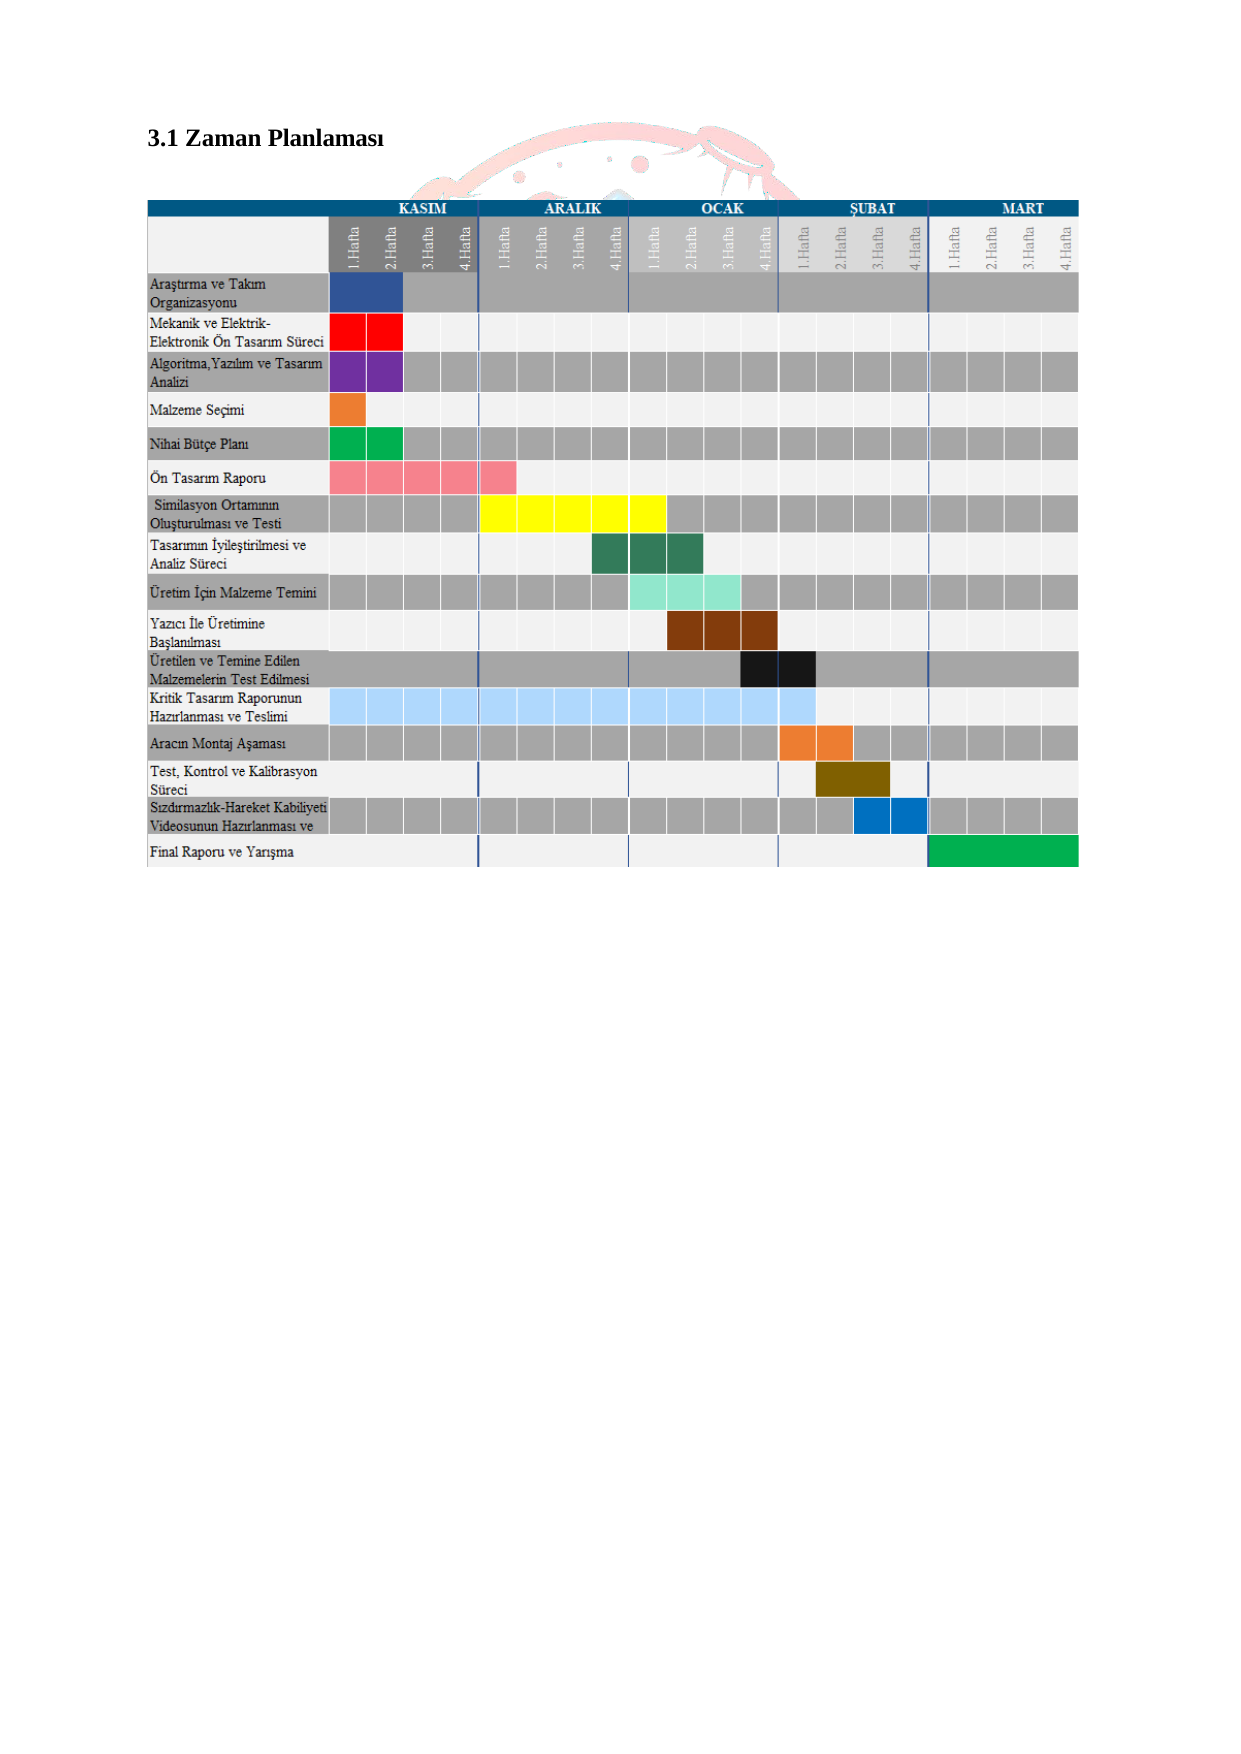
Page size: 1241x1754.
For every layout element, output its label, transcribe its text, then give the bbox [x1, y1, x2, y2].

picture [1017, 204, 1035, 213]
picture [411, 204, 432, 213]
picture [147, 122, 1079, 867]
subtitle Zaman Planlaması [147, 123, 164, 152]
subtitle Zaman Planlaması [1076, 123, 1198, 152]
picture [1004, 204, 1013, 213]
picture [436, 204, 445, 213]
picture [400, 204, 405, 213]
